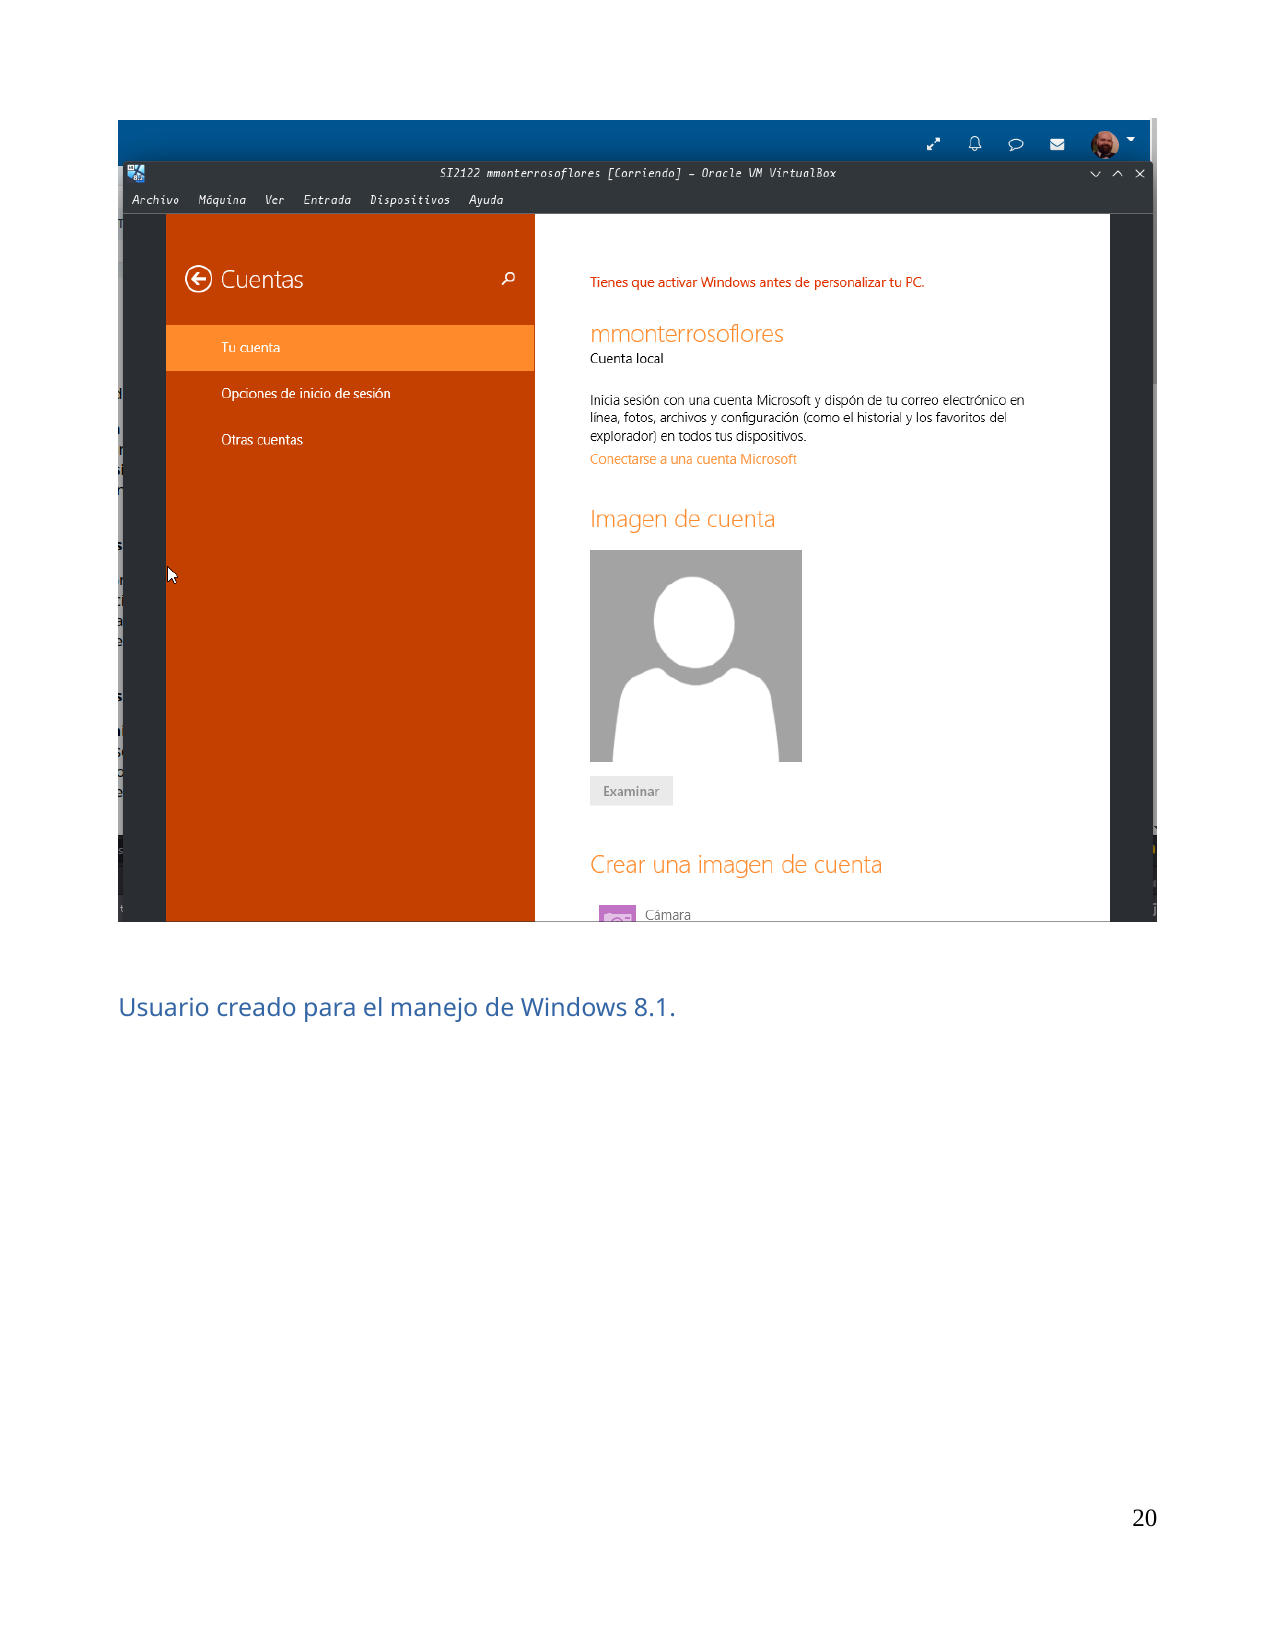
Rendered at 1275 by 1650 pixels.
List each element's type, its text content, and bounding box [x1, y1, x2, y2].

picture [118, 118, 1157, 922]
table_header [118, 922, 1157, 956]
text Usuario creado para el manejo de Windows 8.1. [118, 990, 1157, 1024]
